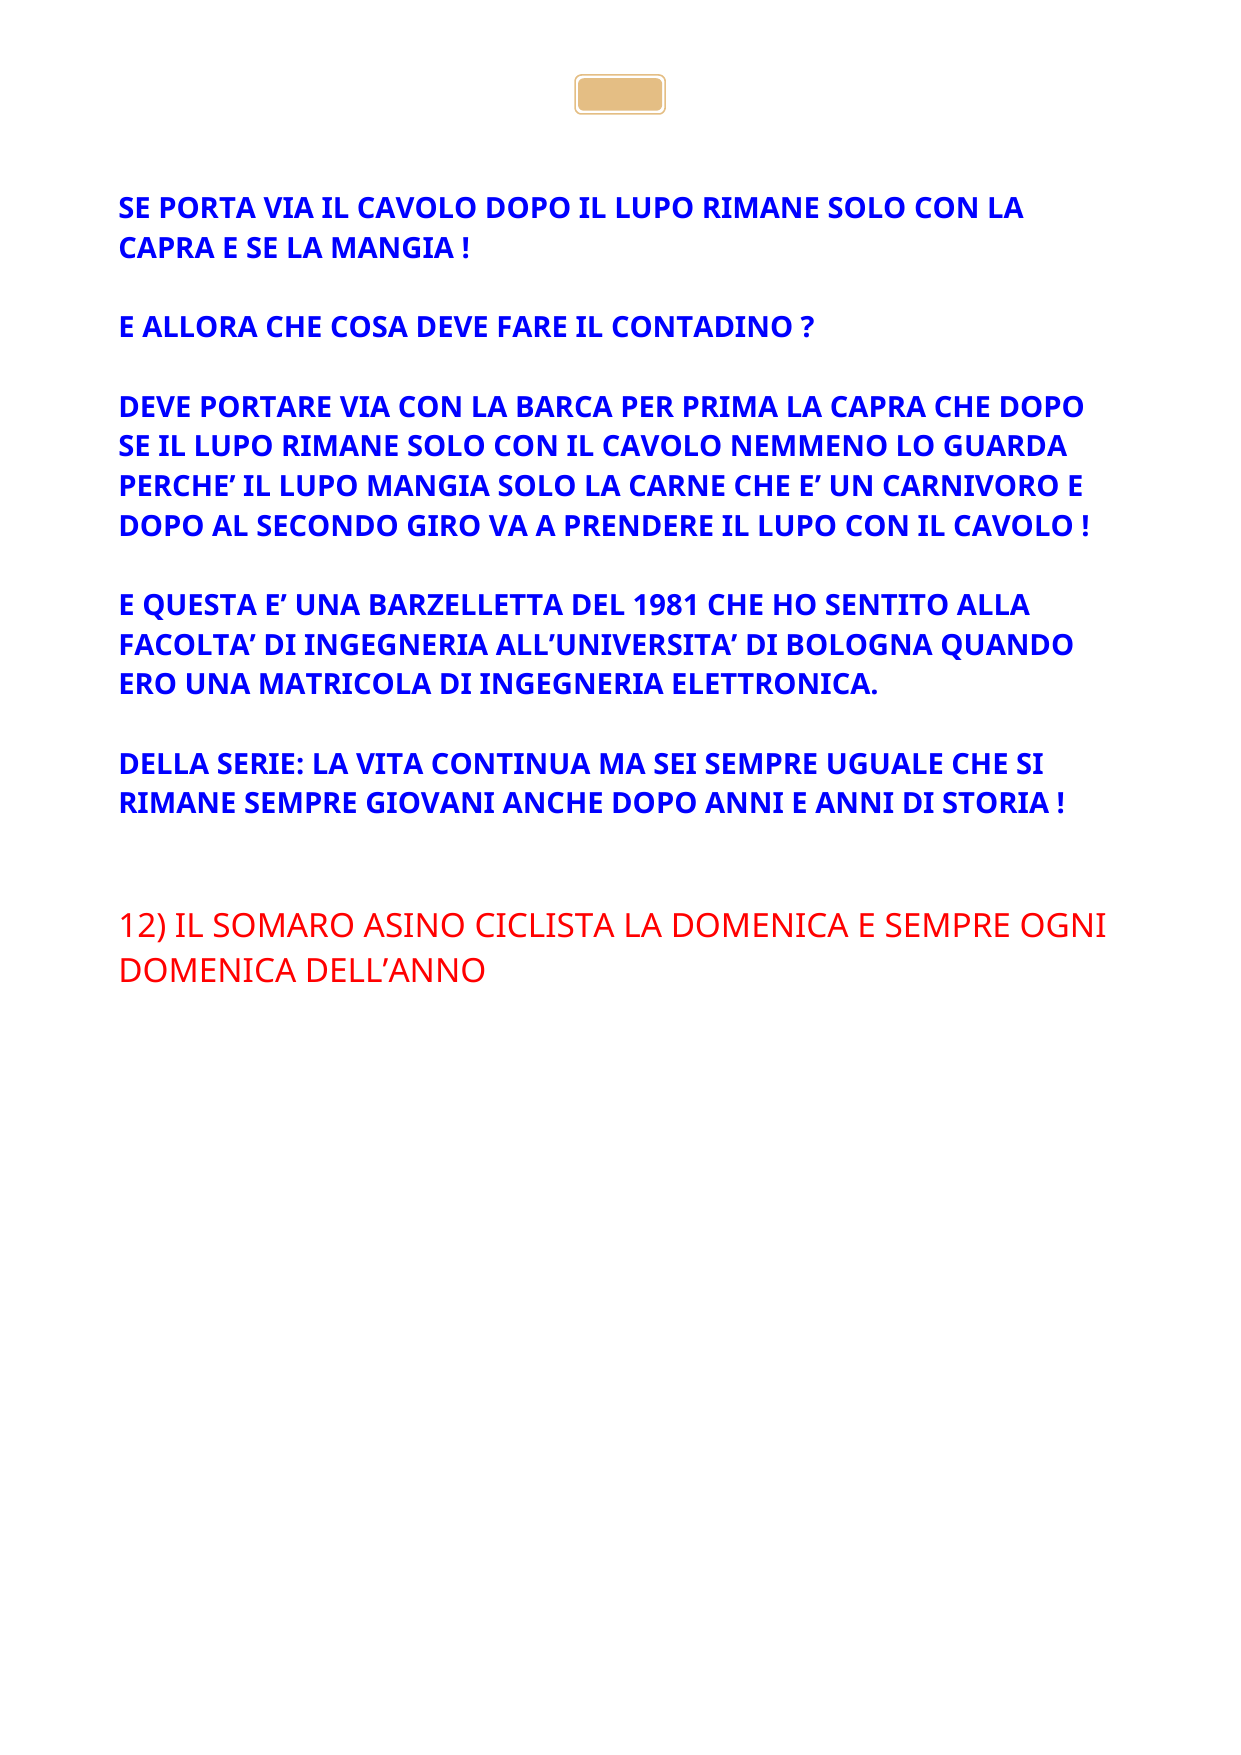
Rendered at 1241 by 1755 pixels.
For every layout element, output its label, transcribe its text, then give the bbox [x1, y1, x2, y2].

text E ALLORA CHE COSA DEVE FARE IL CONTADINO ? [118, 306, 1122, 346]
text 12) IL SOMARO ASINO CICLISTA LA DOMENICA E SEMPRE OGNI DOMENICA DELL’ANNO [118, 902, 1122, 993]
text DEVE PORTARE VIA CON LA BARCA PER PRIMA LA CAPRA CHE DOPO SE IL LUPO RIMANE SOLO CON IL CAVOLO NEMMENO LO GUARDA PERCHE’ IL LUPO MANGIA SOLO LA CARNE CHE E’ UN CARNIVORO E DOPO AL SECONDO GIRO VA A PRENDERE IL LUPO CON IL CAVOLO ! [118, 386, 1122, 544]
text SE PORTA VIA IL CAVOLO DOPO IL LUPO RIMANE SOLO CON LA CAPRA E SE LA MANGIA ! [118, 187, 1122, 267]
text DELLA SERIE: LA VITA CONTINUA MA SEI SEMPRE UGUALE CHE SI RIMANE SEMPRE GIOVANI ANCHE DOPO ANNI E ANNI DI STORIA ! [118, 743, 1122, 822]
text E QUESTA E’ UNA BARZELLETTA DEL 1981 CHE HO SENTITO ALLA FACOLTA’ DI INGEGNERIA ALL’UNIVERSITA’ DI BOLOGNA QUANDO ERO UNA MATRICOLA DI INGEGNERIA ELETTRONICA. [118, 584, 1122, 703]
